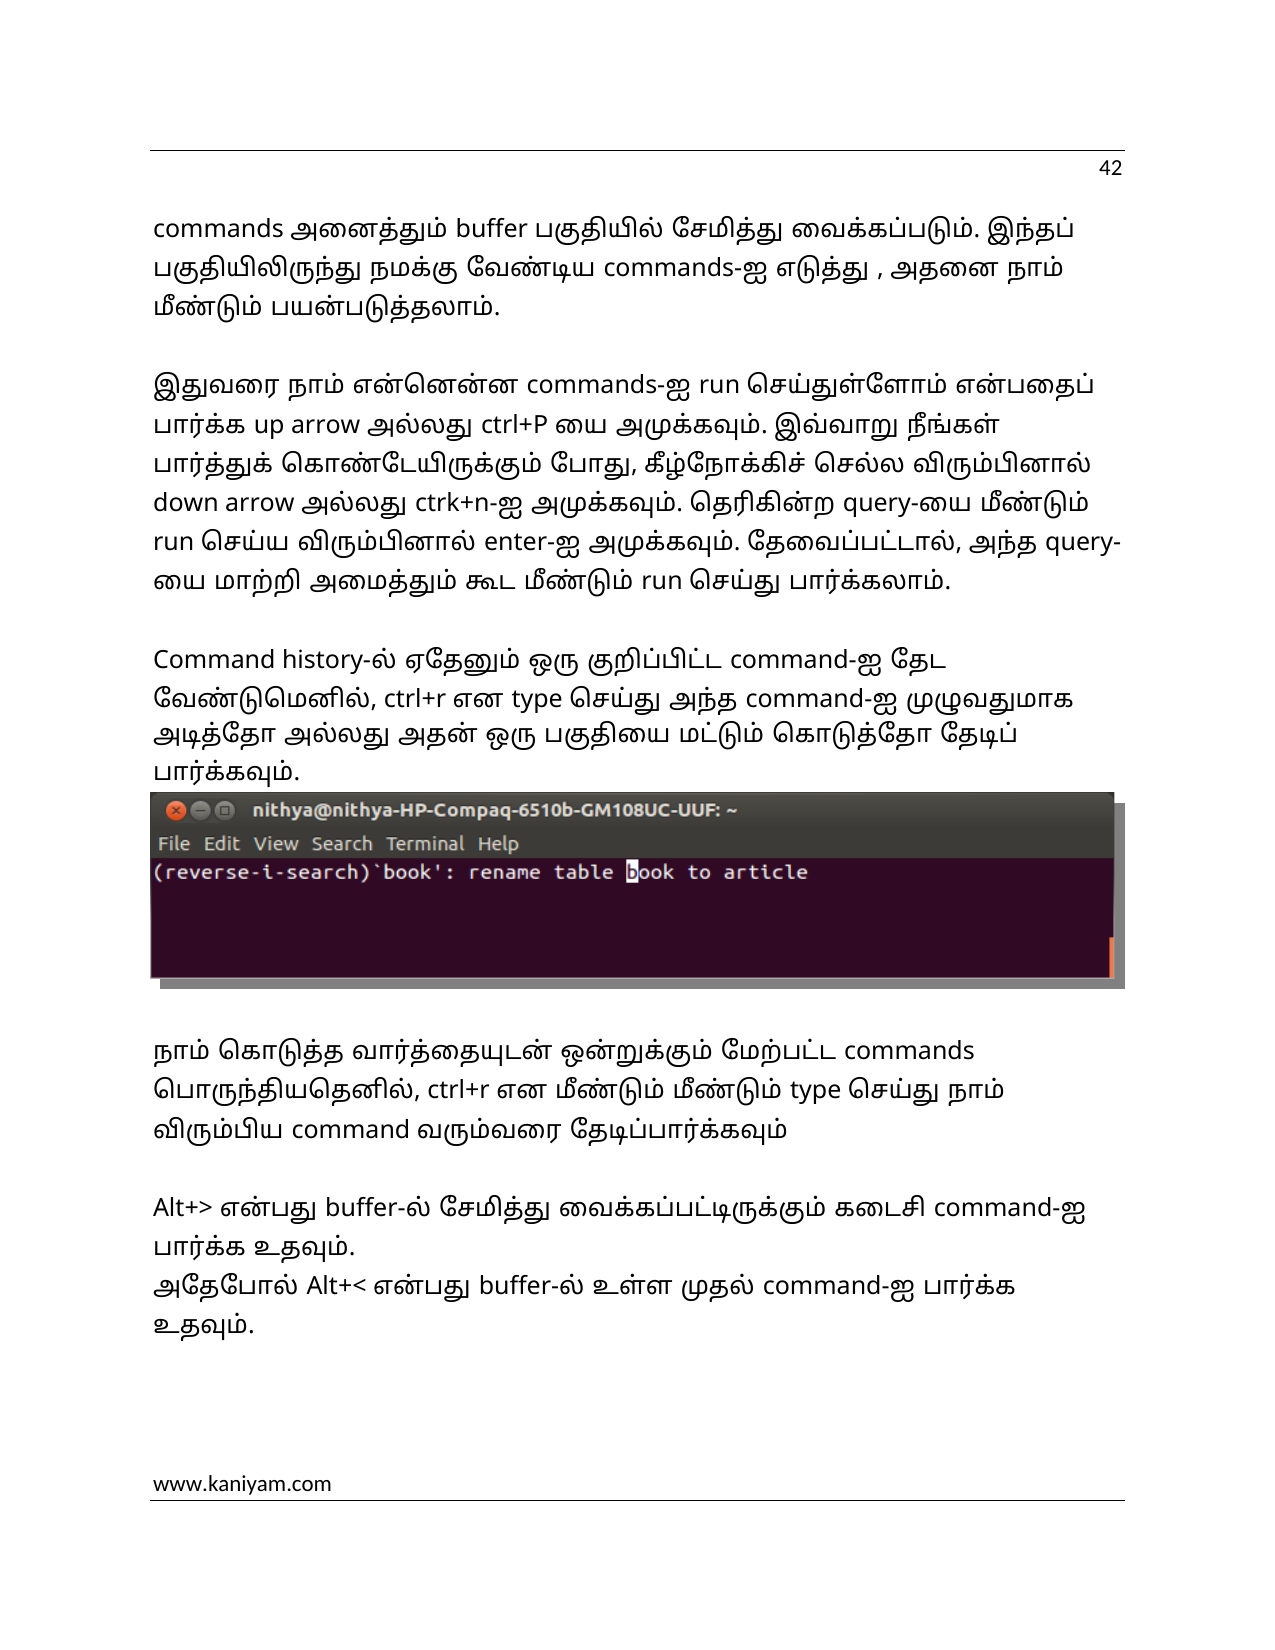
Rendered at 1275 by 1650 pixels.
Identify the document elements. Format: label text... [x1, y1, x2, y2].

picture [150, 792, 1115, 979]
text நாம் கொடுத்த வார்த்தையுடன் ஒன்றுக்கும் மேற்பட்ட commands பொருந்தியதெனில், ctrl+r என மீண்டும் மீண்டும் type செய்து நாம் விரும்பிய command வரும்வரை தேடிப்பார்க்கவும் Alt+> என்பது buffer-ல் சேமித்து வைக்கப்பட்டிருக்கும் கடைசி command-ஐ பார்க்க உதவும். அதேபோல் Alt+< என்பது buffer-ல் உள்ள முதல் command-ஐ பார்க்க உதவும். [153, 1033, 1122, 1419]
text commands அனைத்தும் buffer பகுதியில் சேமித்து வைக்கப்படும். இந்தப் பகுதியிலிருந்து நமக்கு வேண்டிய commands-ஐ எடுத்து , அதனை நாம் மீண்டும் பயன்படுத்தலாம். இதுவரை நாம் என்னென்ன commands-ஐ run செய்துள்ளோம் என்பதைப் பார்க்க up arrow அல்லது ctrl+P யை அமுக்கவும். இவ்வாறு நீங்கள் பார்த்துக் கொண்டேயிருக்கும் போது, கீழ்நோக்கிச் செல்ல விரும்பினால் down arrow அல்லது ctrk+n-ஐ அமுக்கவும். தெரிகின்ற query-யை மீண்டும் run செய்ய விரும்பினால் enter-ஐ அமுக்கவும். தேவைப்பட்டால், அந்த query-யை மாற்றி அமைத்தும் கூட மீண்டும் run செய்து பார்க்கலாம். Command history-ல் ஏதேனும் ஒரு குறிப்பிட்ட command-ஐ தேட வேண்டுமெனில், ctrl+r என type செய்து அந்த command-ஐ முழுவதுமாக அடித்தோ அல்லது அதன் ஒரு பகுதியை மட்டும் கொடுத்தோ தேடிப் பார்க்கவும். [153, 211, 1122, 787]
